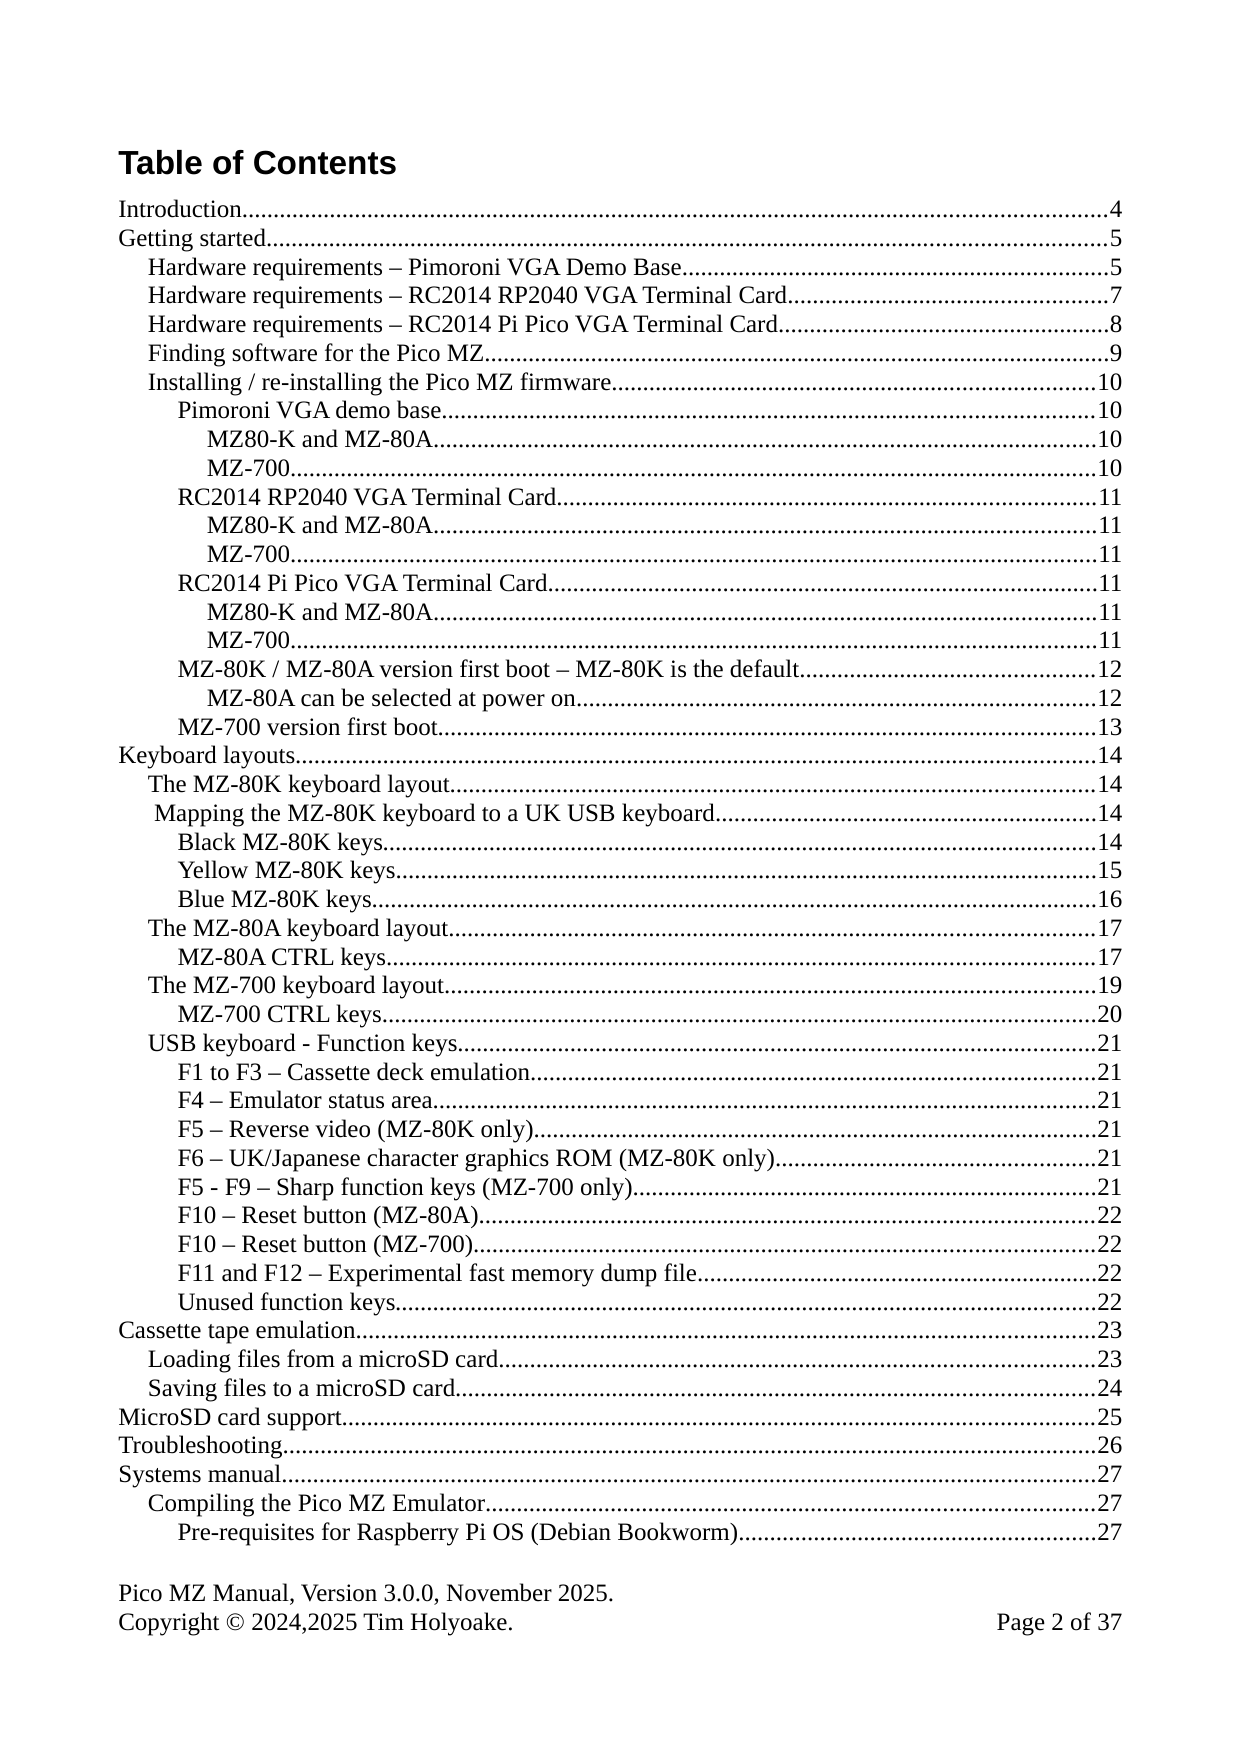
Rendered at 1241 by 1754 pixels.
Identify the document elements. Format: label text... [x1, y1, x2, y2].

text MZ80-K and MZ-80A 11 [207, 510, 1122, 539]
text Troubleshooting 26 [118, 1430, 1122, 1459]
text F10 – Reset button (MZ-700) 22 [177, 1229, 1122, 1258]
text Cassette tape emulation 23 [118, 1315, 1122, 1344]
text Introduction 4 [118, 194, 1122, 223]
text USB keyboard - Function keys 21 [148, 1028, 1122, 1057]
text MZ-80K / MZ-80A version first boot – MZ-80K is the default 12 [177, 654, 1122, 683]
text Mapping the MZ-80K keyboard to a UK USB keyboard 14 [148, 798, 1122, 827]
text Pimoroni VGA demo base 10 [177, 395, 1122, 424]
text MZ-80A CTRL keys 17 [177, 942, 1122, 970]
text RC2014 Pi Pico VGA Terminal Card 11 [177, 568, 1122, 597]
text MZ-700 CTRL keys 20 [177, 999, 1122, 1028]
text Hardware requirements – Pimoroni VGA Demo Base 5 [148, 252, 1122, 280]
text F1 to F3 – Cassette deck emulation 21 [177, 1057, 1122, 1085]
text Finding software for the Pico MZ 9 [148, 338, 1122, 367]
text F4 – Emulator status area 21 [177, 1085, 1122, 1114]
text The MZ-700 keyboard layout 19 [148, 970, 1122, 999]
text Compiling the Pico MZ Emulator 27 [148, 1488, 1122, 1517]
text F6 – UK/Japanese character graphics ROM (MZ-80K only) 21 [177, 1143, 1122, 1172]
text F11 and F12 – Experimental fast memory dump file 22 [177, 1258, 1122, 1287]
text MZ-700 version first boot 13 [177, 712, 1122, 740]
text MZ80-K and MZ-80A 11 [207, 597, 1122, 625]
text MicroSD card support 25 [118, 1402, 1122, 1430]
subtitle Table of Contents [118, 143, 1122, 182]
text Keyboard layouts 14 [118, 740, 1122, 769]
text Black MZ-80K keys 14 [177, 827, 1122, 855]
text Getting started 5 [118, 223, 1122, 252]
text MZ-700 11 [207, 539, 1122, 568]
text F5 - F9 – Sharp function keys (MZ-700 only) 21 [177, 1172, 1122, 1200]
text RC2014 RP2040 VGA Terminal Card 11 [177, 482, 1122, 510]
text The MZ-80K keyboard layout 14 [148, 769, 1122, 798]
text Unused function keys 22 [177, 1287, 1122, 1315]
text F10 – Reset button (MZ-80A) 22 [177, 1200, 1122, 1229]
text Hardware requirements – RC2014 RP2040 VGA Terminal Card 7 [148, 280, 1122, 309]
text Loading files from a microSD card 23 [148, 1344, 1122, 1373]
text Saving files to a microSD card 24 [148, 1373, 1122, 1402]
text MZ80-K and MZ-80A 10 [207, 424, 1122, 453]
text Hardware requirements – RC2014 Pi Pico VGA Terminal Card 8 [148, 309, 1122, 338]
text Blue MZ-80K keys 16 [177, 884, 1122, 913]
text Installing / re-installing the Pico MZ firmware 10 [148, 367, 1122, 395]
text MZ-700 10 [207, 453, 1122, 482]
text Systems manual 27 [118, 1459, 1122, 1488]
text MZ-700 11 [207, 625, 1122, 654]
text The MZ-80A keyboard layout 17 [148, 913, 1122, 942]
text F5 – Reverse video (MZ-80K only) 21 [177, 1114, 1122, 1143]
text Yellow MZ-80K keys 15 [177, 855, 1122, 884]
text MZ-80A can be selected at power on 12 [207, 683, 1122, 712]
text Pre-requisites for Raspberry Pi OS (Debian Bookworm) 27 [177, 1517, 1122, 1545]
